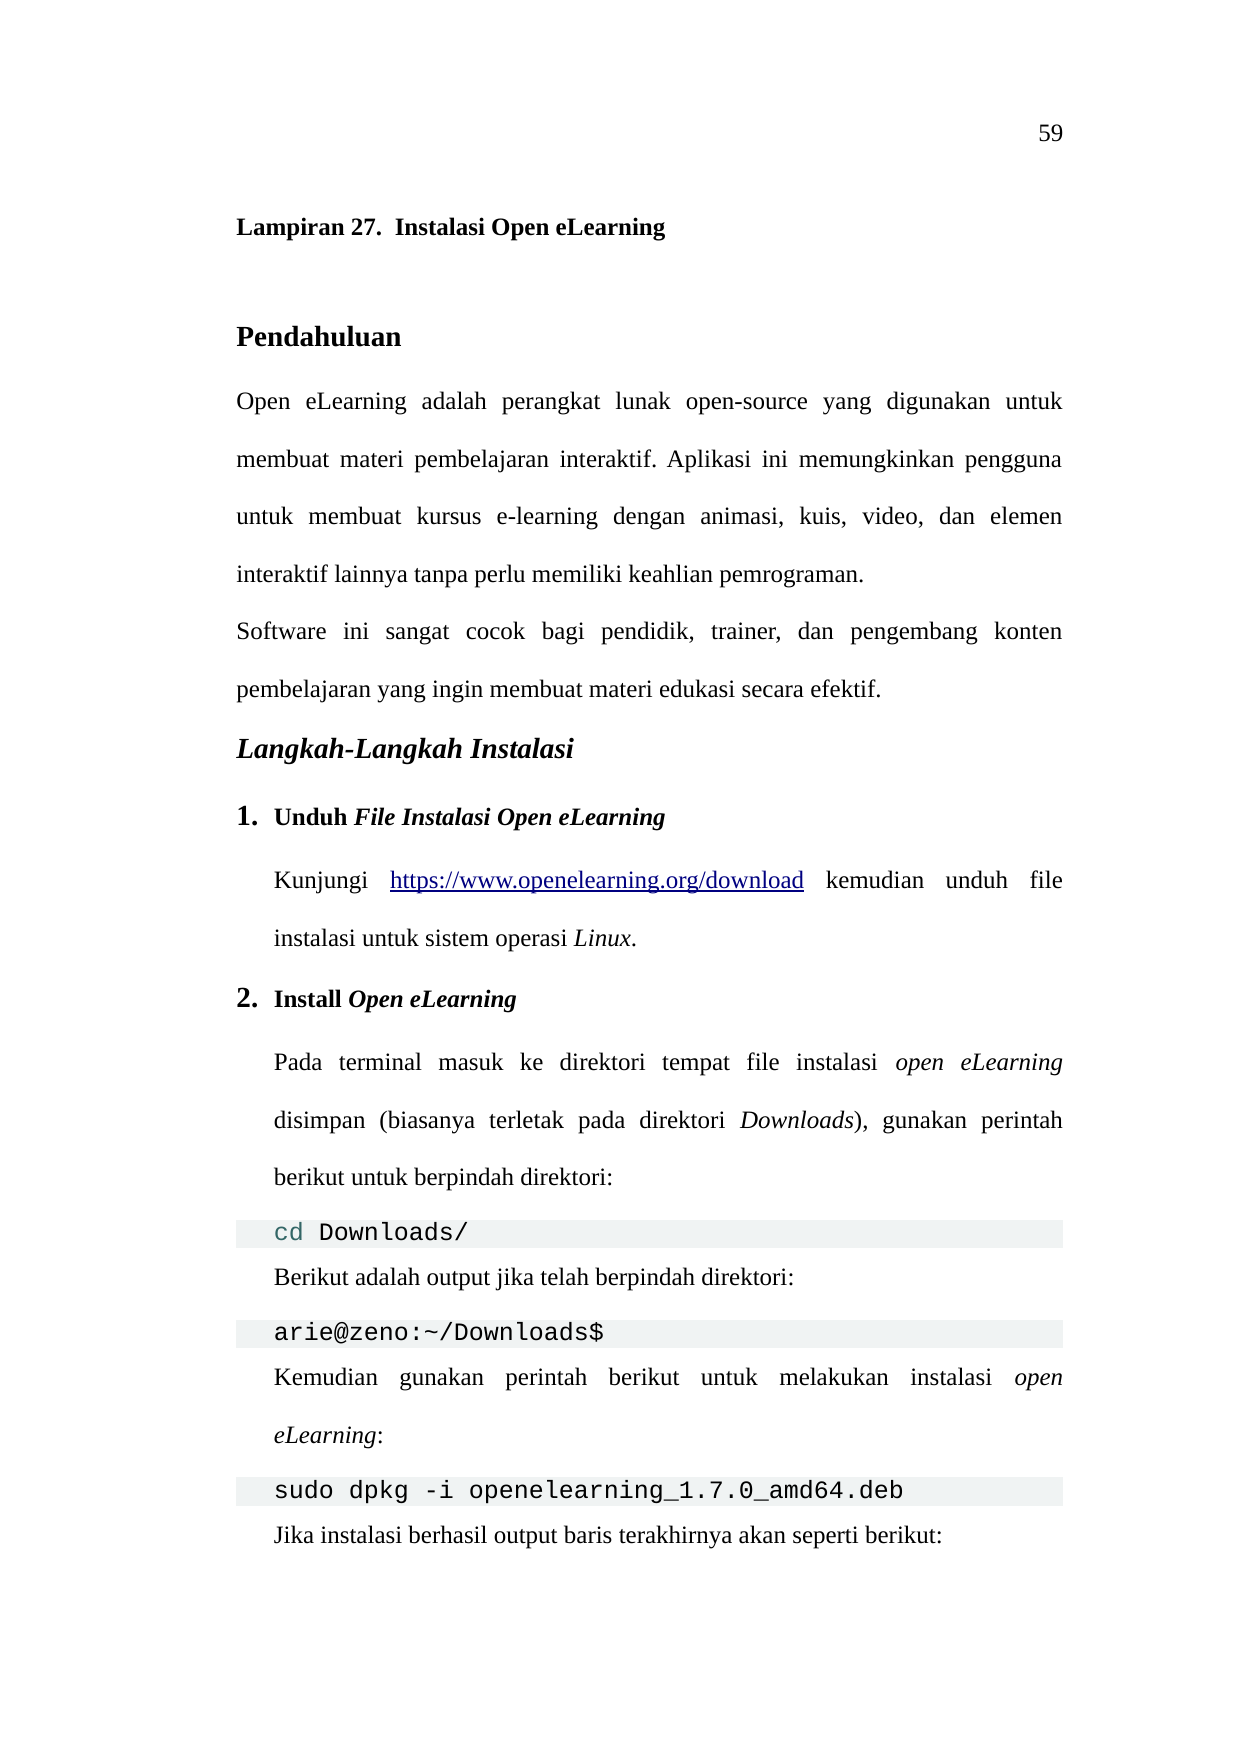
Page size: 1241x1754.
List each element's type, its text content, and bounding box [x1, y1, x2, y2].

list Kemudian gunakan perintah berikut untuk melakukan instalasi open eLearning: [236, 1362, 1063, 1449]
list Berikut adalah output jika telah berpindah direktori: [236, 1262, 1063, 1291]
list Install Open eLearning [236, 980, 1063, 1014]
list arie@zeno:~/Downloads$ [236, 1320, 1063, 1348]
list Pada terminal masuk ke direktori tempat file instalasi open eLearning disimpan (biasanya terletak pada direktori Downloads), gunakan perintah berikut untuk berpindah direktori: [236, 1047, 1063, 1191]
text Software ini sangat cocok bagi pendidik, trainer, dan pengembang konten pembelajaran yang ingin membuat materi edukasi secara efektif. [236, 616, 1063, 702]
text Open eLearning adalah perangkat lunak open-source yang digunakan untuk membuat materi pembelajaran interaktif. Aplikasi ini memungkinkan pengguna untuk membuat kursus e-learning dengan animasi, kuis, video, dan elemen interaktif lainnya tanpa perlu memiliki keahlian pemrograman. [236, 386, 1063, 587]
text Pendahuluan [236, 319, 1063, 353]
list cd Downloads/ [236, 1220, 1063, 1248]
list Kunjungi https://www.openelearning.org/download kemudian unduh file instalasi untuk sistem operasi Linux. [236, 865, 1063, 952]
list sudo dpkg -i openelearning_1.7.0_amd64.deb [236, 1477, 1063, 1506]
text Langkah-Langkah Instalasi [236, 731, 1063, 765]
subtitle Instalasi Open eLearning [236, 212, 1063, 241]
list Jika instalasi berhasil output baris terakhirnya akan seperti berikut: [236, 1520, 1063, 1549]
list Unduh File Instalasi Open eLearning [236, 798, 1063, 832]
